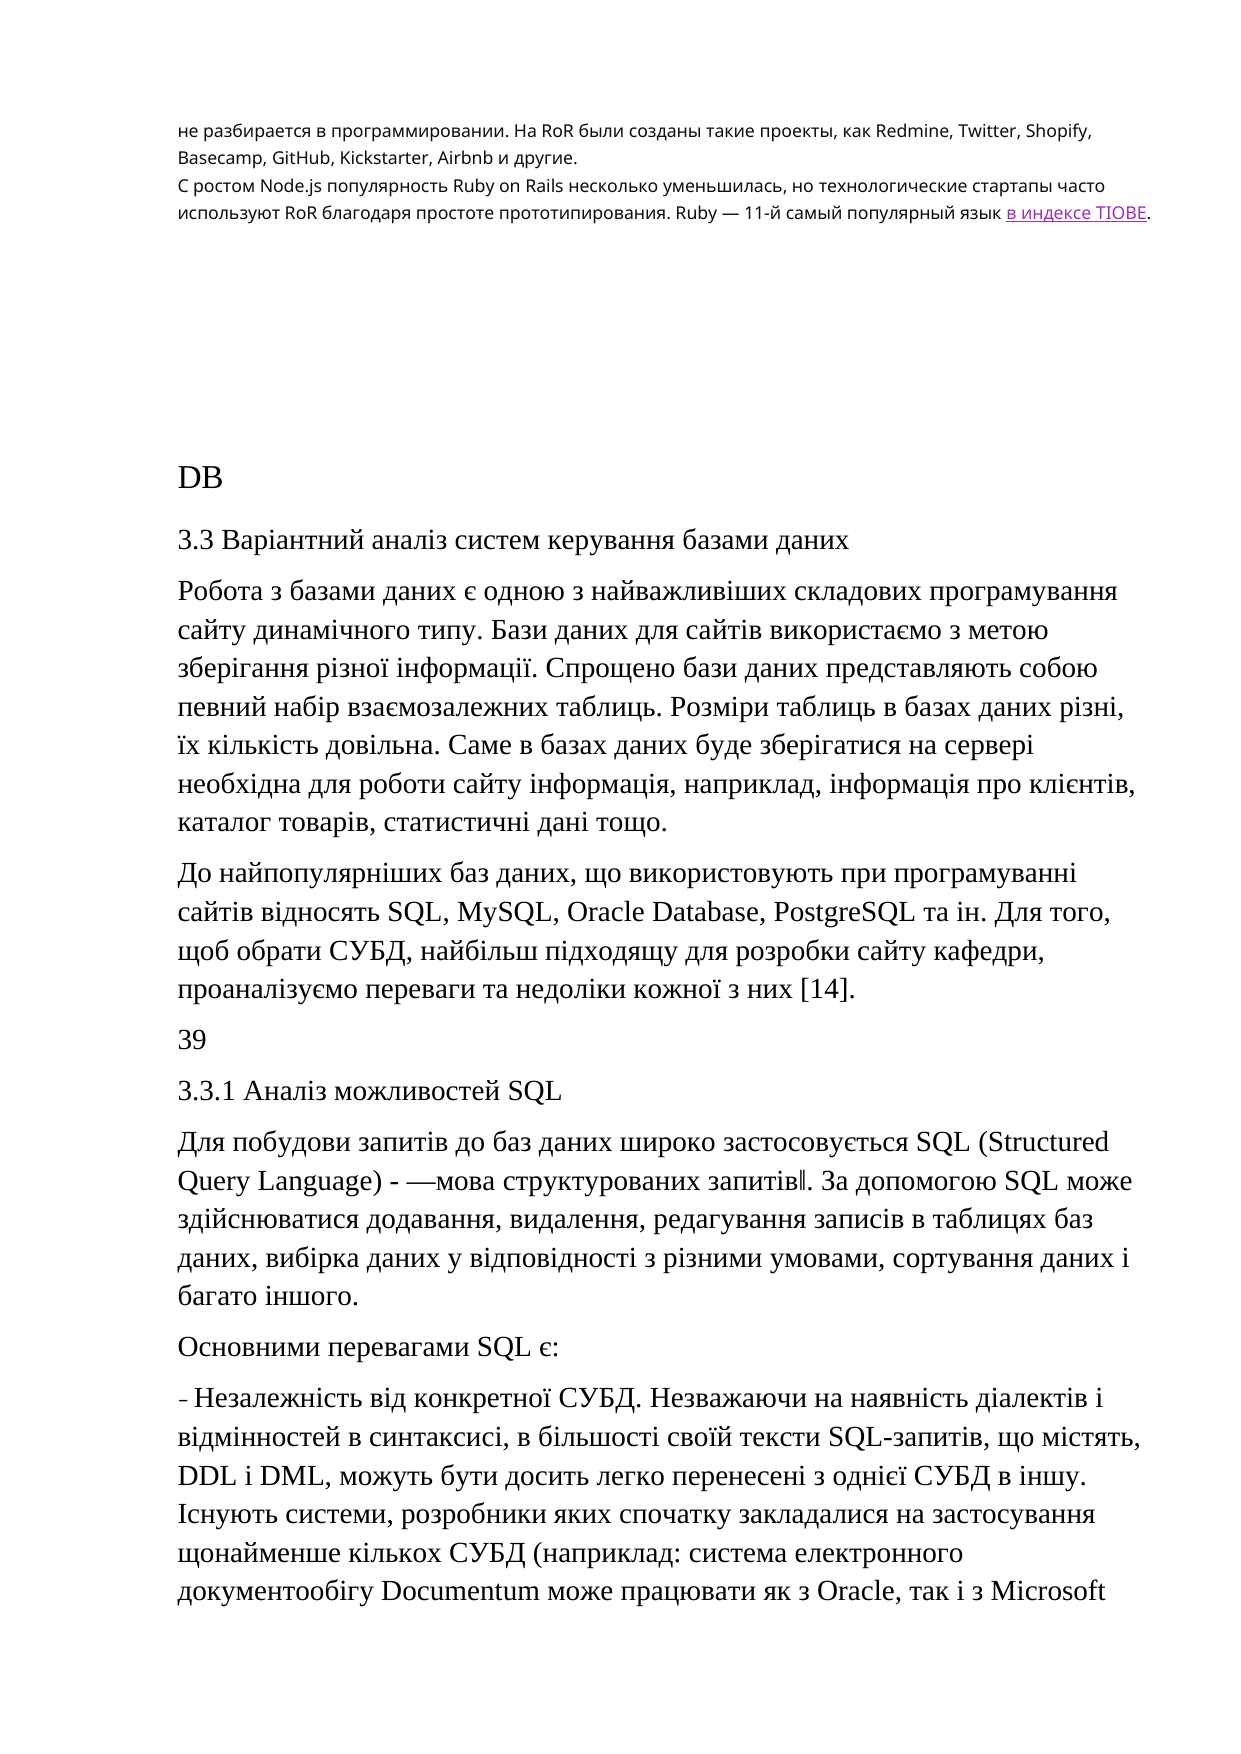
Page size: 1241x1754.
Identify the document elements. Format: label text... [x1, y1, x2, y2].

text – Незалежність від конкретної СУБД. Незважаючи на наявність діалектів і відмінностей в синтаксисі, в більшості своїй тексти SQL-запитів, що містять, DDL і DML, можуть бути досить легко перенесені з однієї СУБД в іншу. Існують системи, розробники яких спочатку закладалися на застосування щонайменше кількох СУБД (наприклад: система електронного документообігу Documentum може працювати як з Oracle, так і з Microsoft [177, 1381, 1152, 1607]
text Робота з базами даних є одною з найважливіших складових програмування сайту динамічного типу. Бази даних для сайтів використаємо з метою зберігання різної інформації. Спрощено бази даних представляють собою певний набір взаємозалежних таблиць. Розміри таблиць в базах даних різні, їх кількість довільна. Саме в базах даних буде зберігатися на сервері необхідна для роботи сайту інформація, наприклад, інформація про клієнтів, каталог товарів, статистичні дані тощо. [177, 573, 1152, 838]
text Основними перевагами SQL є: [177, 1329, 1152, 1363]
text не разбирается в программировании. На RoR были созданы такие проекты, как Redmine, Twitter, Shopify, Basecamp, GitHub, Kickstarter, Airbnb и другие. [177, 118, 1152, 169]
text До найпопулярніших баз даних, що використовують при програмуванні сайтів відносять SQL, MySQL, Oracle Database, PostgreSQL та ін. Для того, щоб обрати СУБД, найбільш підходящу для розробки сайту кафедри, проаналізуємо переваги та недоліки кожної з них [14]. [177, 856, 1152, 1005]
text Для побудови запитів до баз даних широко застосовується SQL (Structured Query Language) - ―мова структурованих запитів‖. За допомогою SQL може здійснюватися додавання, видалення, редагування записів в таблицях баз даних, вибірка даних у відповідності з різними умовами, сортування даних і багато іншого. [177, 1124, 1152, 1312]
text DB [177, 457, 1152, 496]
text 39 [177, 1022, 1152, 1056]
text 3.3.1 Аналіз можливостей SQL [177, 1073, 1152, 1107]
text 3.3 Варіантний аналіз систем керування базами даних [177, 522, 1152, 556]
text С ростом Node.js популярность Ruby on Rails несколько уменьшилась, но технологические стартапы часто используют RoR благодаря простоте прототипирования. Ruby — 11-й самый популярный язык в индексе TIOBE. [177, 173, 1152, 224]
